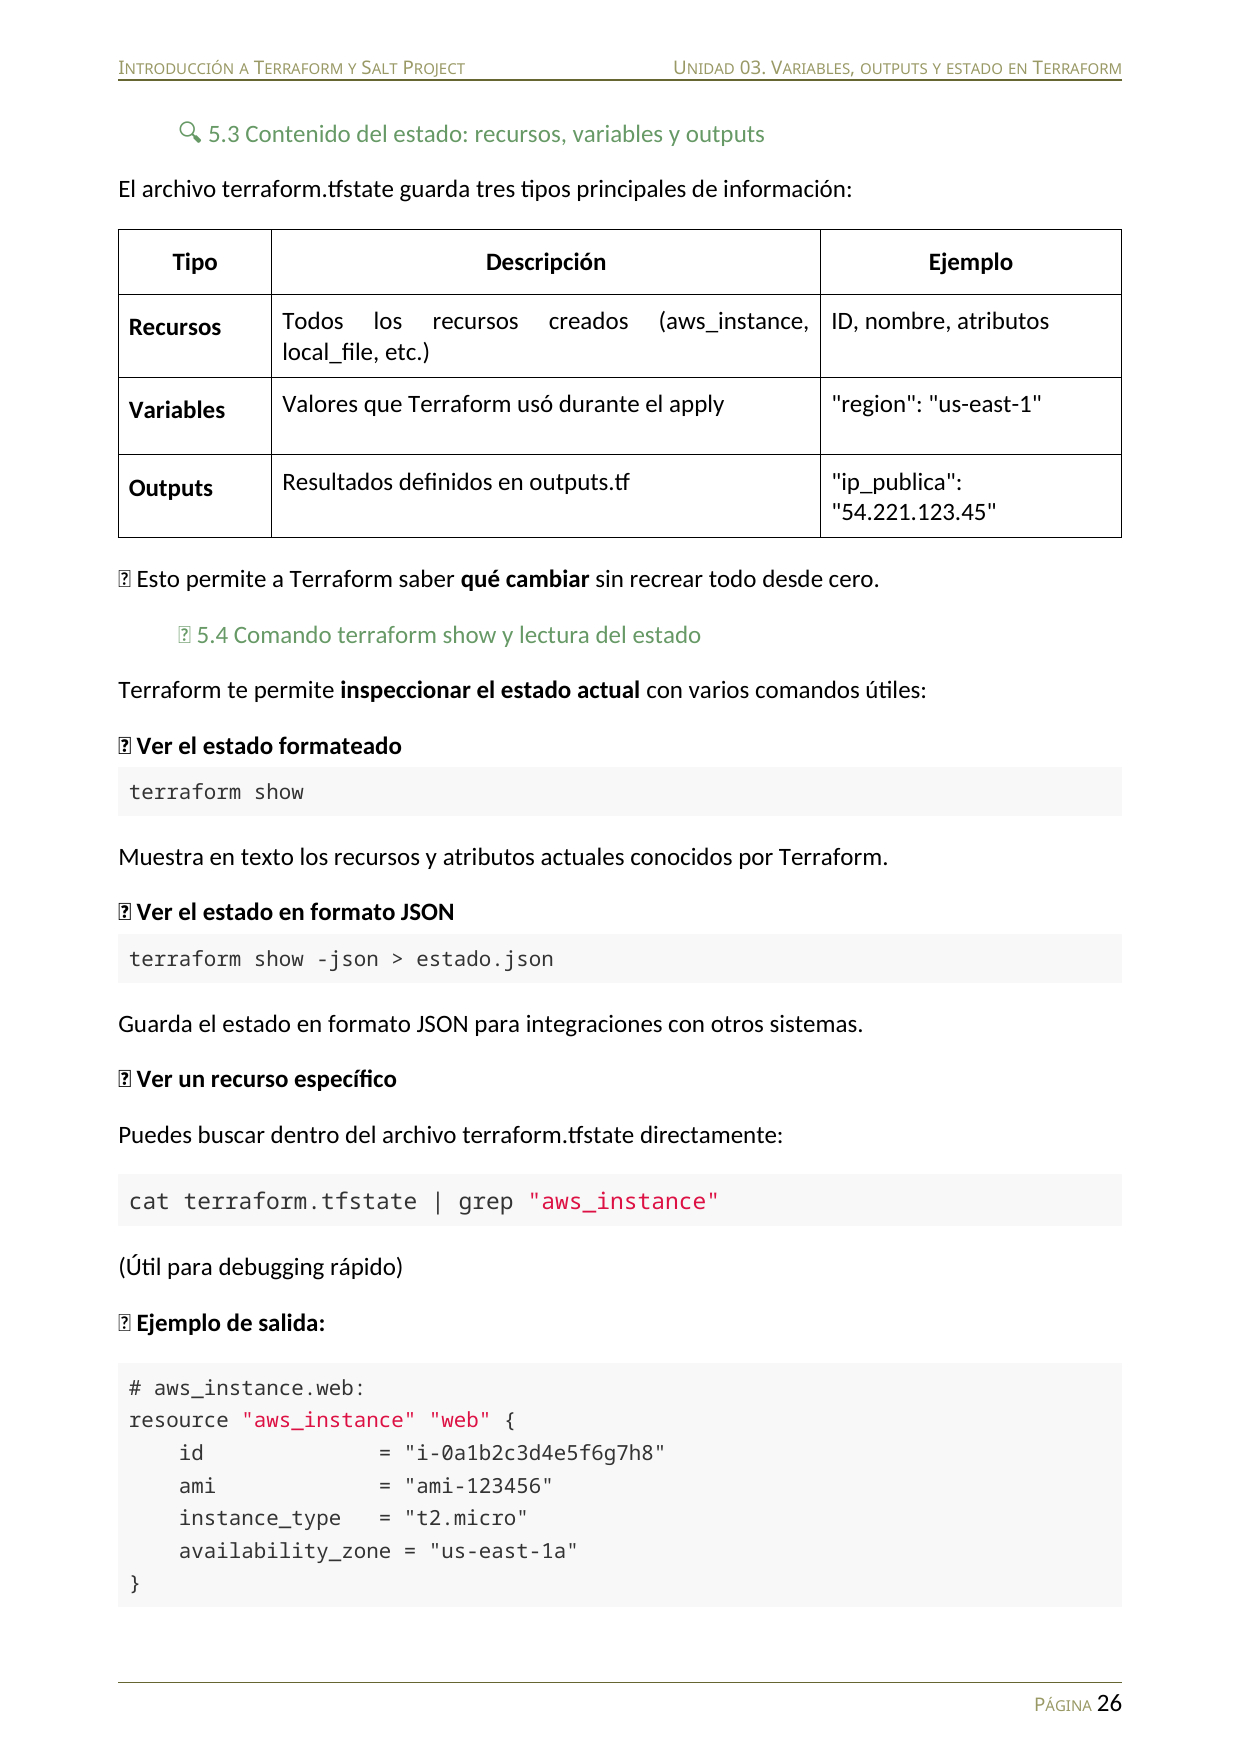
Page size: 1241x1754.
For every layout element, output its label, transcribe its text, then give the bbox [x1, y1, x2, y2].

table_header terraform show [118, 767, 1122, 816]
table_cell Resultados definidos en outputs.tf [272, 455, 820, 537]
table_header # aws_instance.web: resource "aws_instance" "web" { id = "i-0a1b2c3d4e5f6g7h8" ami = "ami-123456" instance_type = "t2.micro" availability_zone = "us-east-1a" } [118, 1363, 1122, 1607]
table_cell ID, nombre, atributos [821, 295, 1121, 377]
table_header Tipo [119, 230, 271, 294]
text 📄 Ver el estado en formato JSON [118, 897, 1122, 927]
table_cell "region": "us-east-1" [821, 378, 1121, 454]
text 🧩 Esto permite a Terraform saber qué cambiar sin recrear todo desde cero. [118, 563, 1122, 594]
text Puedes buscar dentro del archivo terraform.tfstate directamente: [118, 1119, 1122, 1149]
table_cell "ip_publica": "54.221.123.45" [821, 455, 1121, 537]
text Muestra en texto los recursos y atributos actuales conocidos por Terraform. [118, 841, 1122, 872]
table_cell Variables [119, 378, 271, 454]
text 📜 Ver el estado formateado [118, 730, 1122, 760]
text (Útil para debugging rápido) [118, 1251, 1122, 1282]
table_header Ejemplo [821, 230, 1121, 294]
table_cell Recursos [119, 295, 271, 377]
subtitle 🧰 5.4 Comando terraform show y lectura del estado [178, 619, 1122, 649]
table_cell Outputs [119, 455, 271, 537]
table_header Descripción [272, 230, 820, 294]
text 🔎 Ver un recurso específico [118, 1063, 1122, 1094]
table_cell Valores que Terraform usó durante el apply [272, 378, 820, 454]
subtitle 🔍 5.3 Contenido del estado: recursos, variables y outputs [178, 118, 1122, 148]
text El archivo terraform.tfstate guarda tres tipos principales de información: [118, 173, 1122, 204]
text Guarda el estado en formato JSON para integraciones con otros sistemas. [118, 1008, 1122, 1038]
table_header terraform show -json > estado.json [118, 934, 1122, 983]
table_cell Todos los recursos creados (aws_instance, local_file, etc.) [272, 295, 820, 377]
text Terraform te permite inspeccionar el estado actual con varios comandos útiles: [118, 674, 1122, 705]
table_header cat terraform.tfstate | grep "aws_instance" [118, 1174, 1122, 1226]
text 💡 Ejemplo de salida: [118, 1307, 1122, 1337]
